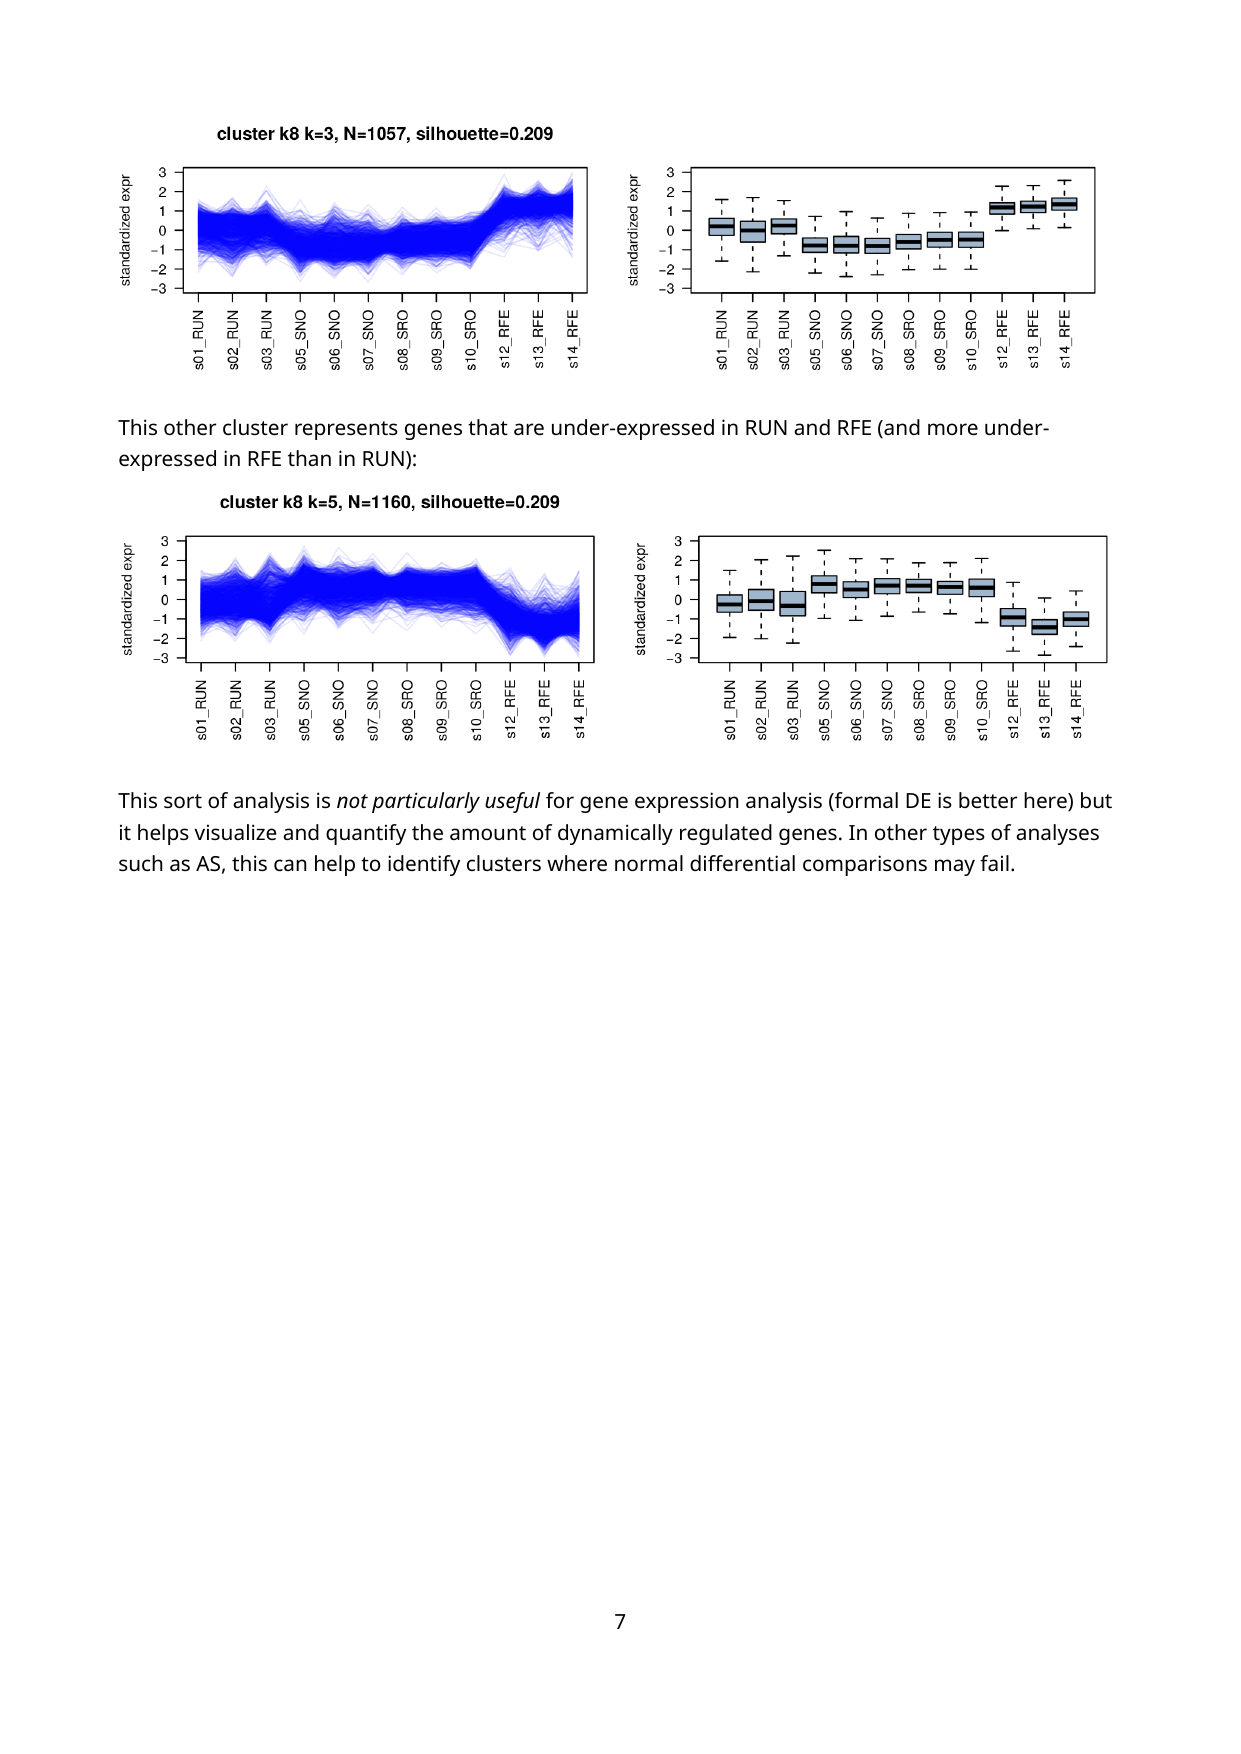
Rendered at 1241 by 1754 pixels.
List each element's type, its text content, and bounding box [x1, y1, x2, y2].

text This sort of analysis is not particularly useful for gene expression analysis (formal DE is better here) but it helps visualize and quantify the amount of dynamically regulated genes. In other types of analyses such as AS, this can help to identify clusters where normal differential comparisons may fail. [118, 786, 1122, 877]
picture [118, 118, 1112, 396]
text This other cluster represents genes that are under-expressed in RUN and RFE (and more under-expressed in RFE than in RUN): [118, 413, 1122, 473]
picture [118, 490, 1123, 769]
